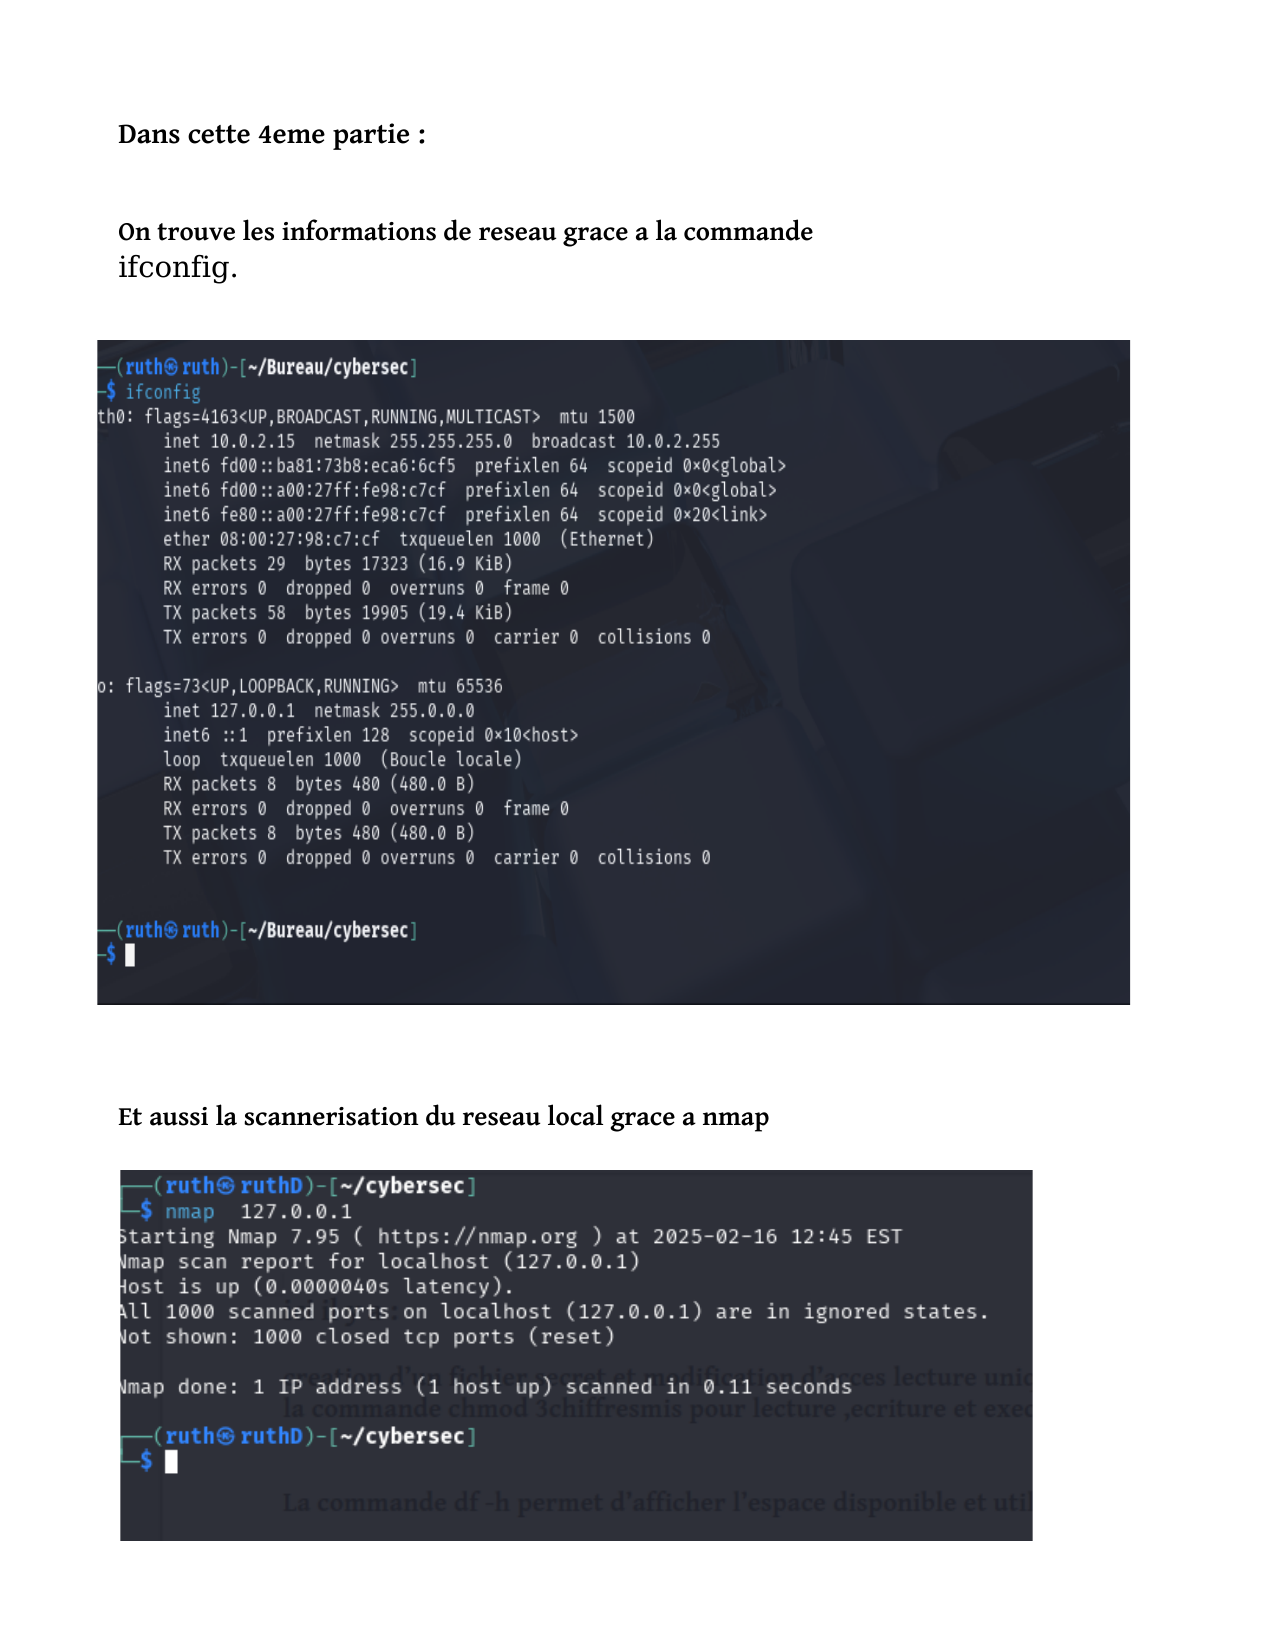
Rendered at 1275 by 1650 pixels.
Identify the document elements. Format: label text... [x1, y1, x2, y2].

text Dans cette 4eme partie : [118, 118, 1157, 152]
text ifconfig. [118, 248, 1157, 283]
text On trouve les informations de reseau grace a la commande [118, 217, 1157, 248]
picture [120, 1170, 1033, 1541]
picture [97, 340, 1131, 1005]
text Et aussi la scannerisation du reseau local grace a nmap [118, 1101, 1157, 1133]
